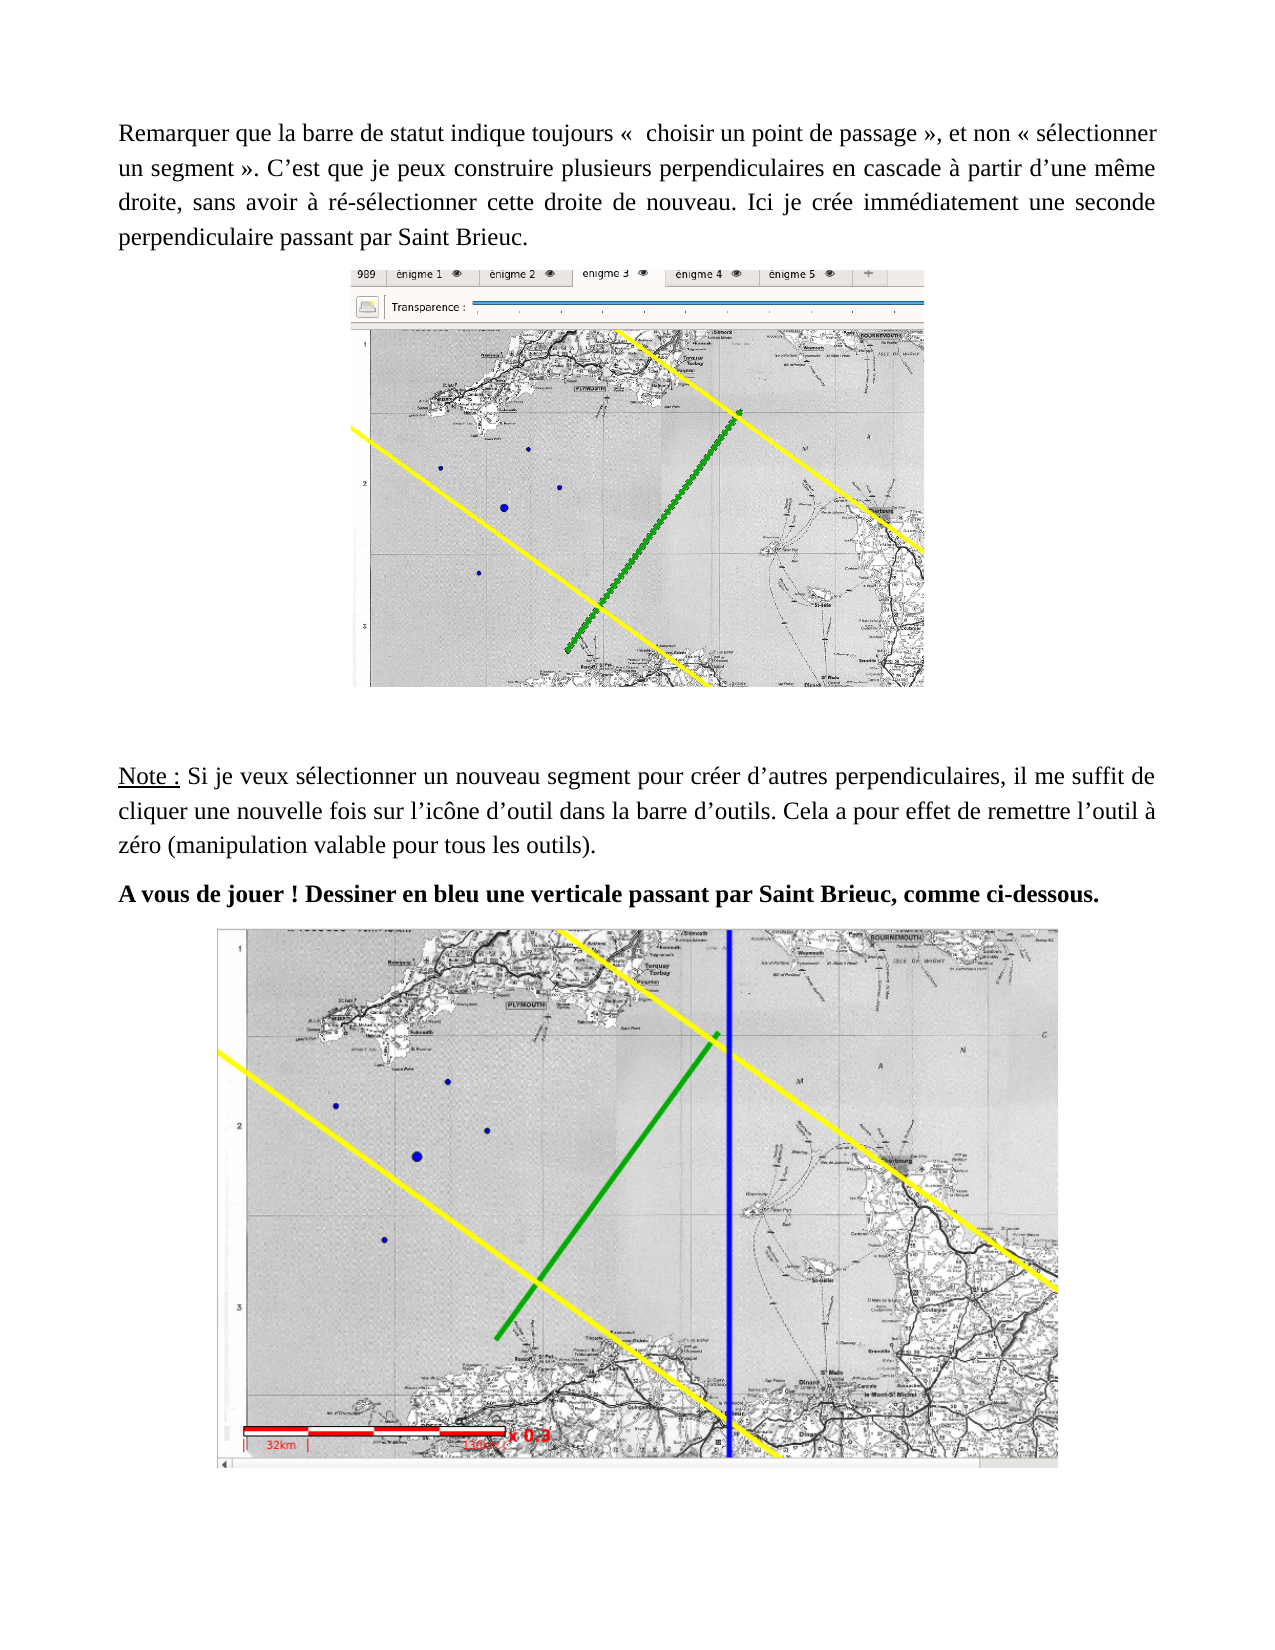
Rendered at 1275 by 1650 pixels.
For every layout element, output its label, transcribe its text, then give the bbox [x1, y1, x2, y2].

picture [350, 270, 925, 687]
text Note : Si je veux sélectionner un nouveau segment pour créer d’autres perpendiculaires, il me suffit de cliquer une nouvelle fois sur l’icône d’outil dans la barre d’outils. Cela a pour effet de remettre l’outil à zéro (manipulation valable pour tous les outils). [118, 761, 1157, 859]
picture [216, 928, 1059, 1468]
text A vous de jouer ! Dessiner en bleu une verticale passant par Saint Brieuc, comme ci-dessous. [118, 879, 1157, 908]
text Remarquer que la barre de statut indique toujours « choisir un point de passage », et non « sélectionner un segment ». C’est que je peux construire plusieurs perpendiculaires en cascade à partir d’une même droite, sans avoir à ré-sélectionner cette droite de nouveau. Ici je crée immédiatement une seconde perpendiculaire passant par Saint Brieuc. [118, 118, 1157, 250]
